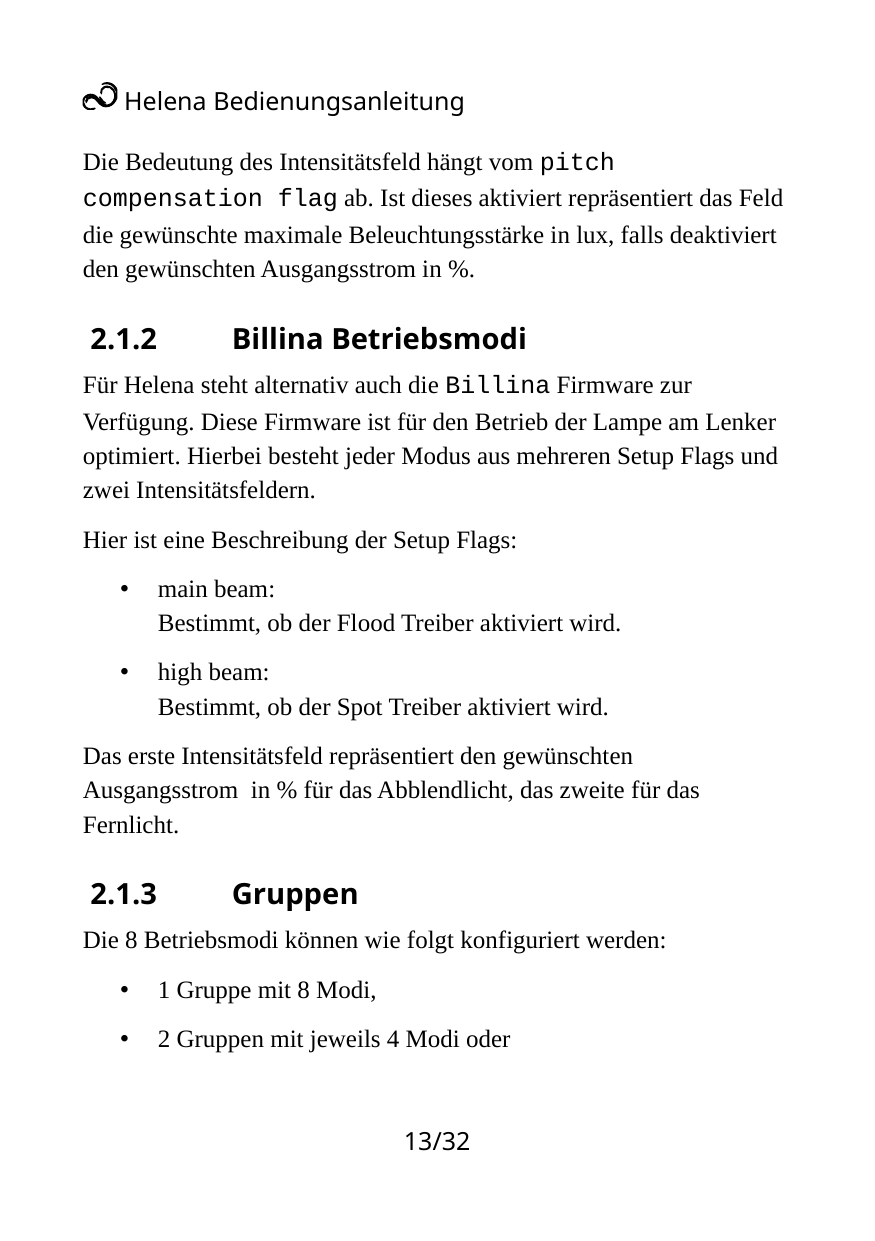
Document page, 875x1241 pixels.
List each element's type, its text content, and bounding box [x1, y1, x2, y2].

list 1 Gruppe mit 8 Modi, [120, 975, 791, 1003]
subtitle Gruppen [83, 873, 791, 913]
text Das erste Intensitätsfeld repräsentiert den gewünschten Ausgangsstrom in % für das Abblendlicht, das zweite für das Fernlicht. [83, 741, 791, 838]
list main beam: Bestimmt, ob der Flood Treiber aktiviert wird. [120, 574, 791, 637]
text Die 8 Betriebsmodi können wie folgt konfiguriert werden: [83, 926, 791, 954]
text Hier ist eine Beschreibung der Setup Flags: [83, 525, 791, 553]
list high beam: Bestimmt, ob der Spot Treiber aktiviert wird. [120, 657, 791, 721]
subtitle Billina Betriebsmodi [83, 318, 791, 358]
text Für Helena steht alternativ auch die Billina Firmware zur Verfügung. Diese Firmware ist für den Betrieb der Lampe am Lenker optimiert. Hierbei besteht jeder Modus aus mehreren Setup Flags und zwei Intensitätsfeldern. [83, 370, 791, 504]
list 2 Gruppen mit jeweils 4 Modi oder [120, 1024, 791, 1052]
text Die Bedeutung des Intensitätsfeld hängt vom pitch compensation flag ab. Ist dieses aktiviert repräsentiert das Feld die gewünschte maximale Beleuchtungsstärke in lux, falls deaktiviert den gewünschten Ausgangsstrom in %. [83, 147, 791, 283]
